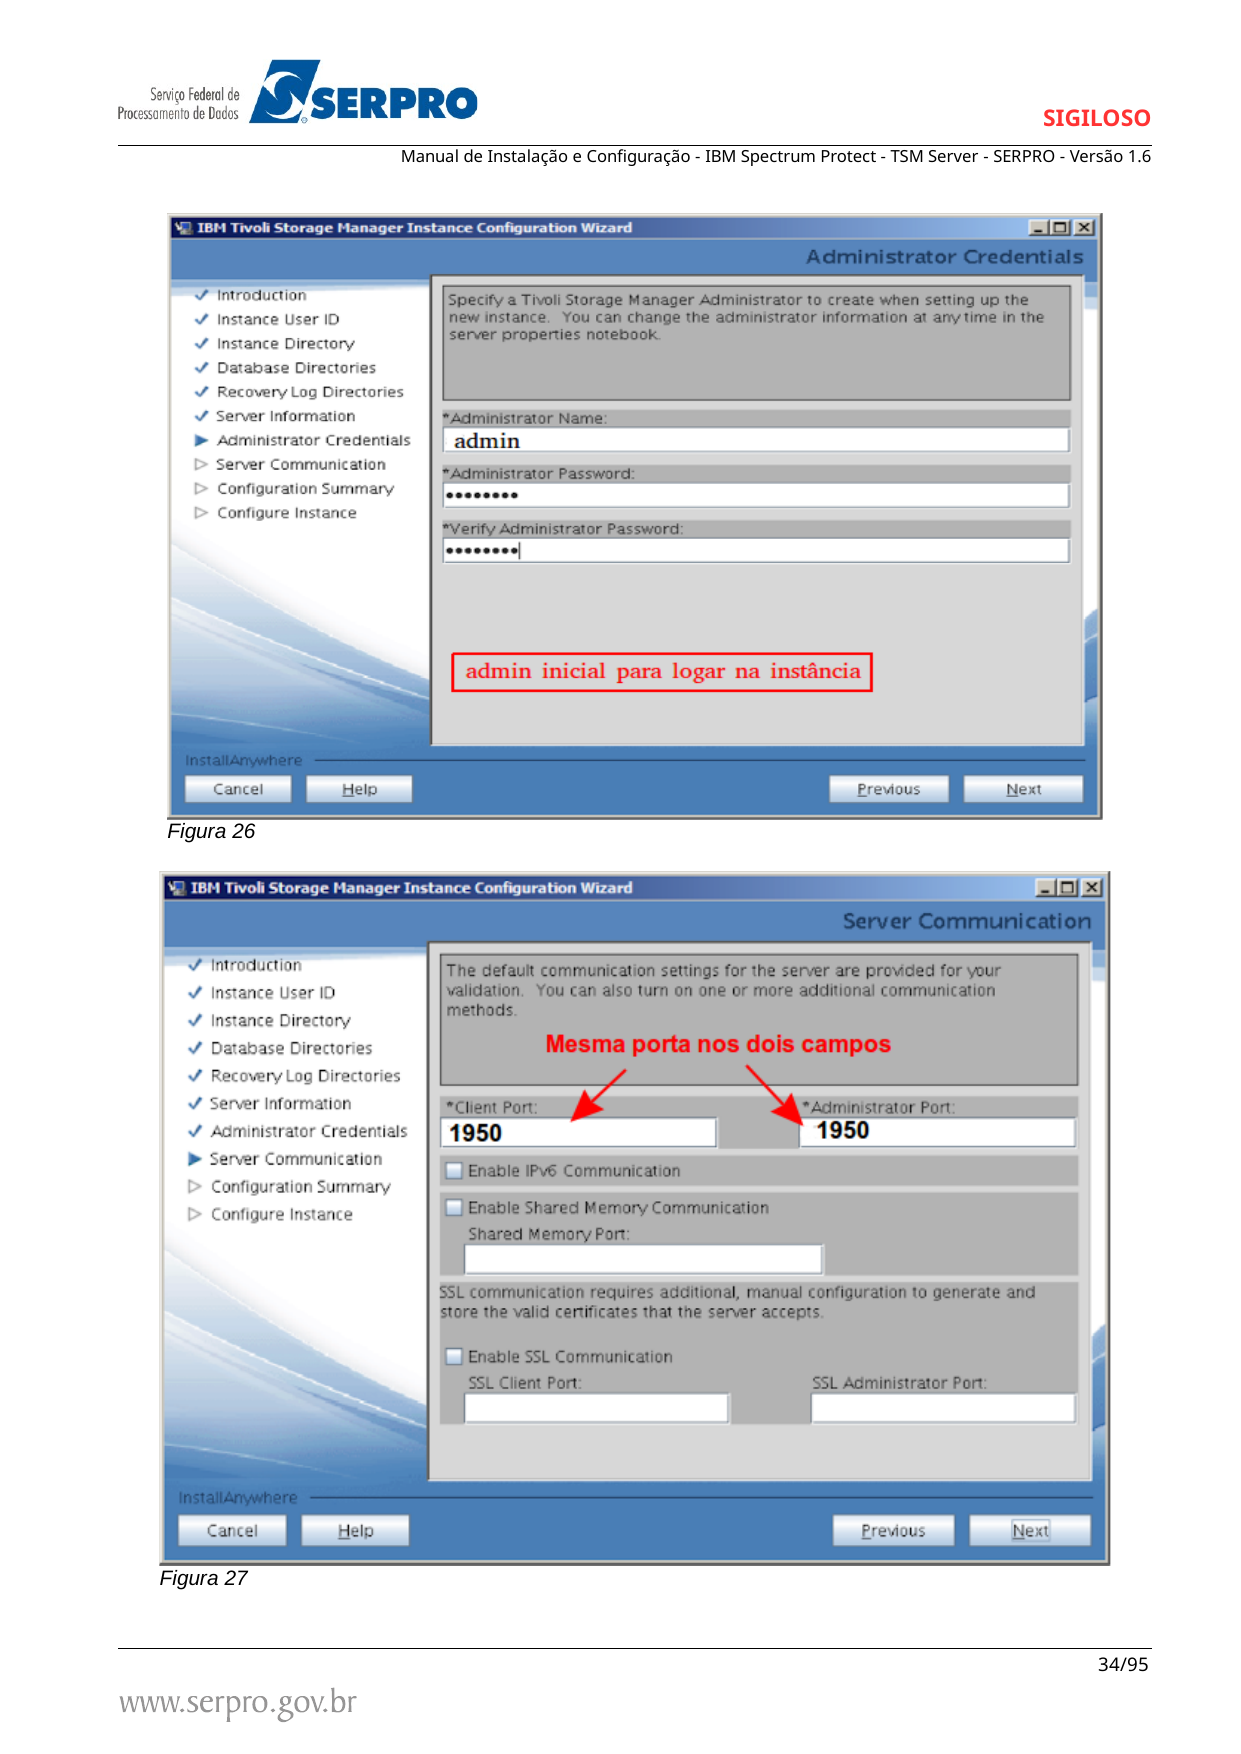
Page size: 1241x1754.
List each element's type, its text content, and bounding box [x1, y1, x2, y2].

text Figura 26 [167, 820, 1103, 843]
picture [167, 213, 1103, 820]
picture [118, 59, 478, 124]
text Figura 27 [159, 1566, 1111, 1589]
picture [159, 871, 1111, 1566]
